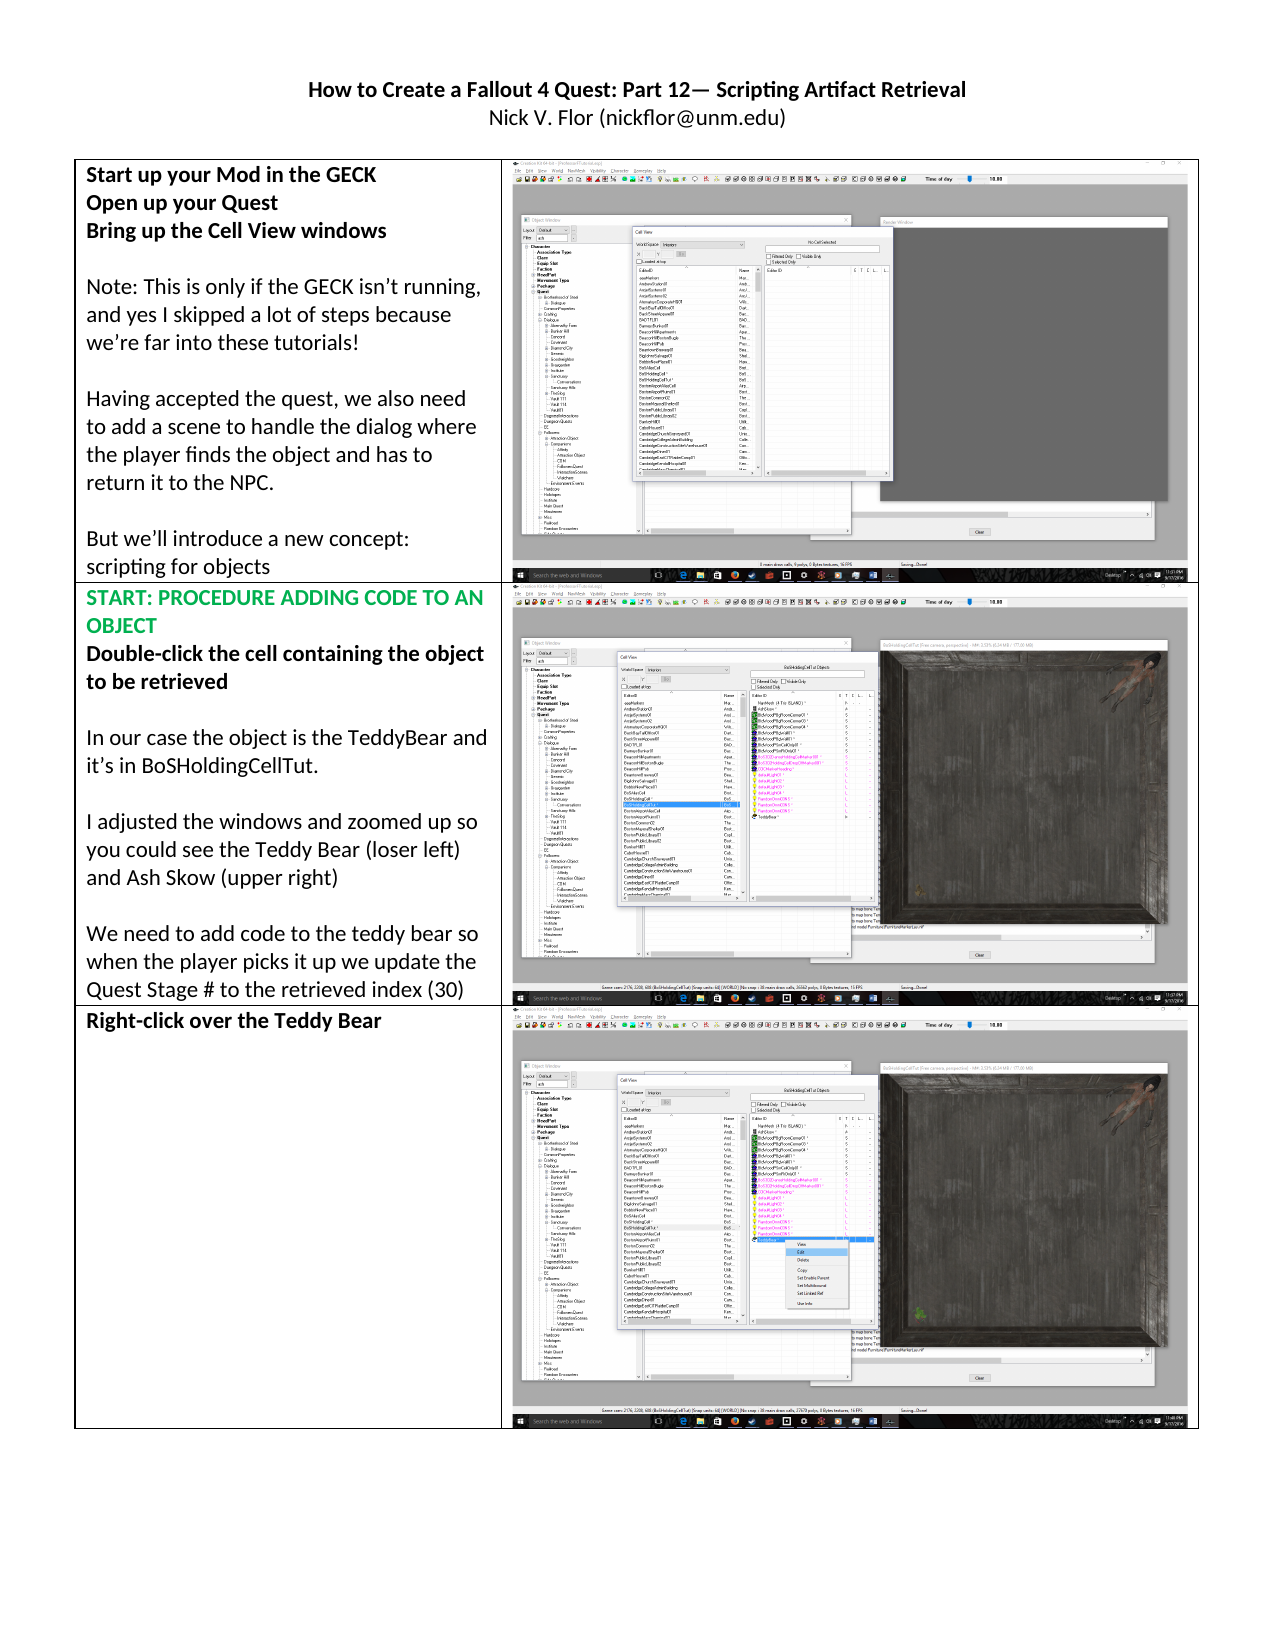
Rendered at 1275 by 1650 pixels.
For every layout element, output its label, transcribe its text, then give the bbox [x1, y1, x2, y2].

table_cell Right-click over the Teddy Bear [76, 1006, 501, 1428]
table_cell [502, 583, 512, 1005]
table_cell [1188, 583, 1198, 1005]
table_cell [1188, 1006, 1198, 1428]
table_header [502, 160, 512, 582]
text Nick V. Flor (nickflor@unm.edu) [75, 103, 1200, 131]
table_header [1188, 160, 1198, 582]
table_cell START: PROCEDURE ADDING CODE TO AN OBJECT Double-click the cell containing the object to be retrieved In our case the object is the TeddyBear and it’s in BoSHoldingCellTut. I adjusted the windows and zoomed up so you could see the Teddy Bear (loser left) and Ash Skow (upper right) We need to add code to the teddy bear so when the player picks it up we update the Quest Stage # to the retrieved index (30) [76, 583, 501, 1005]
table_header Start up your Mod in the GECK Open up your Quest Bring up the Cell View windows Note: This is only if the GECK isn’t running, and yes I skipped a lot of steps because we’re far into these tutorials! Having accepted the quest, we also need to add a scene to handle the dialog where the player finds the object and has to return it to the NPC. But we’ll introduce a new concept: scripting for objects [76, 160, 501, 582]
table_cell [502, 1006, 512, 1428]
text How to Create a Fallout 4 Quest: Part 12— Scripting Artifact Retrieval [75, 75, 1200, 103]
